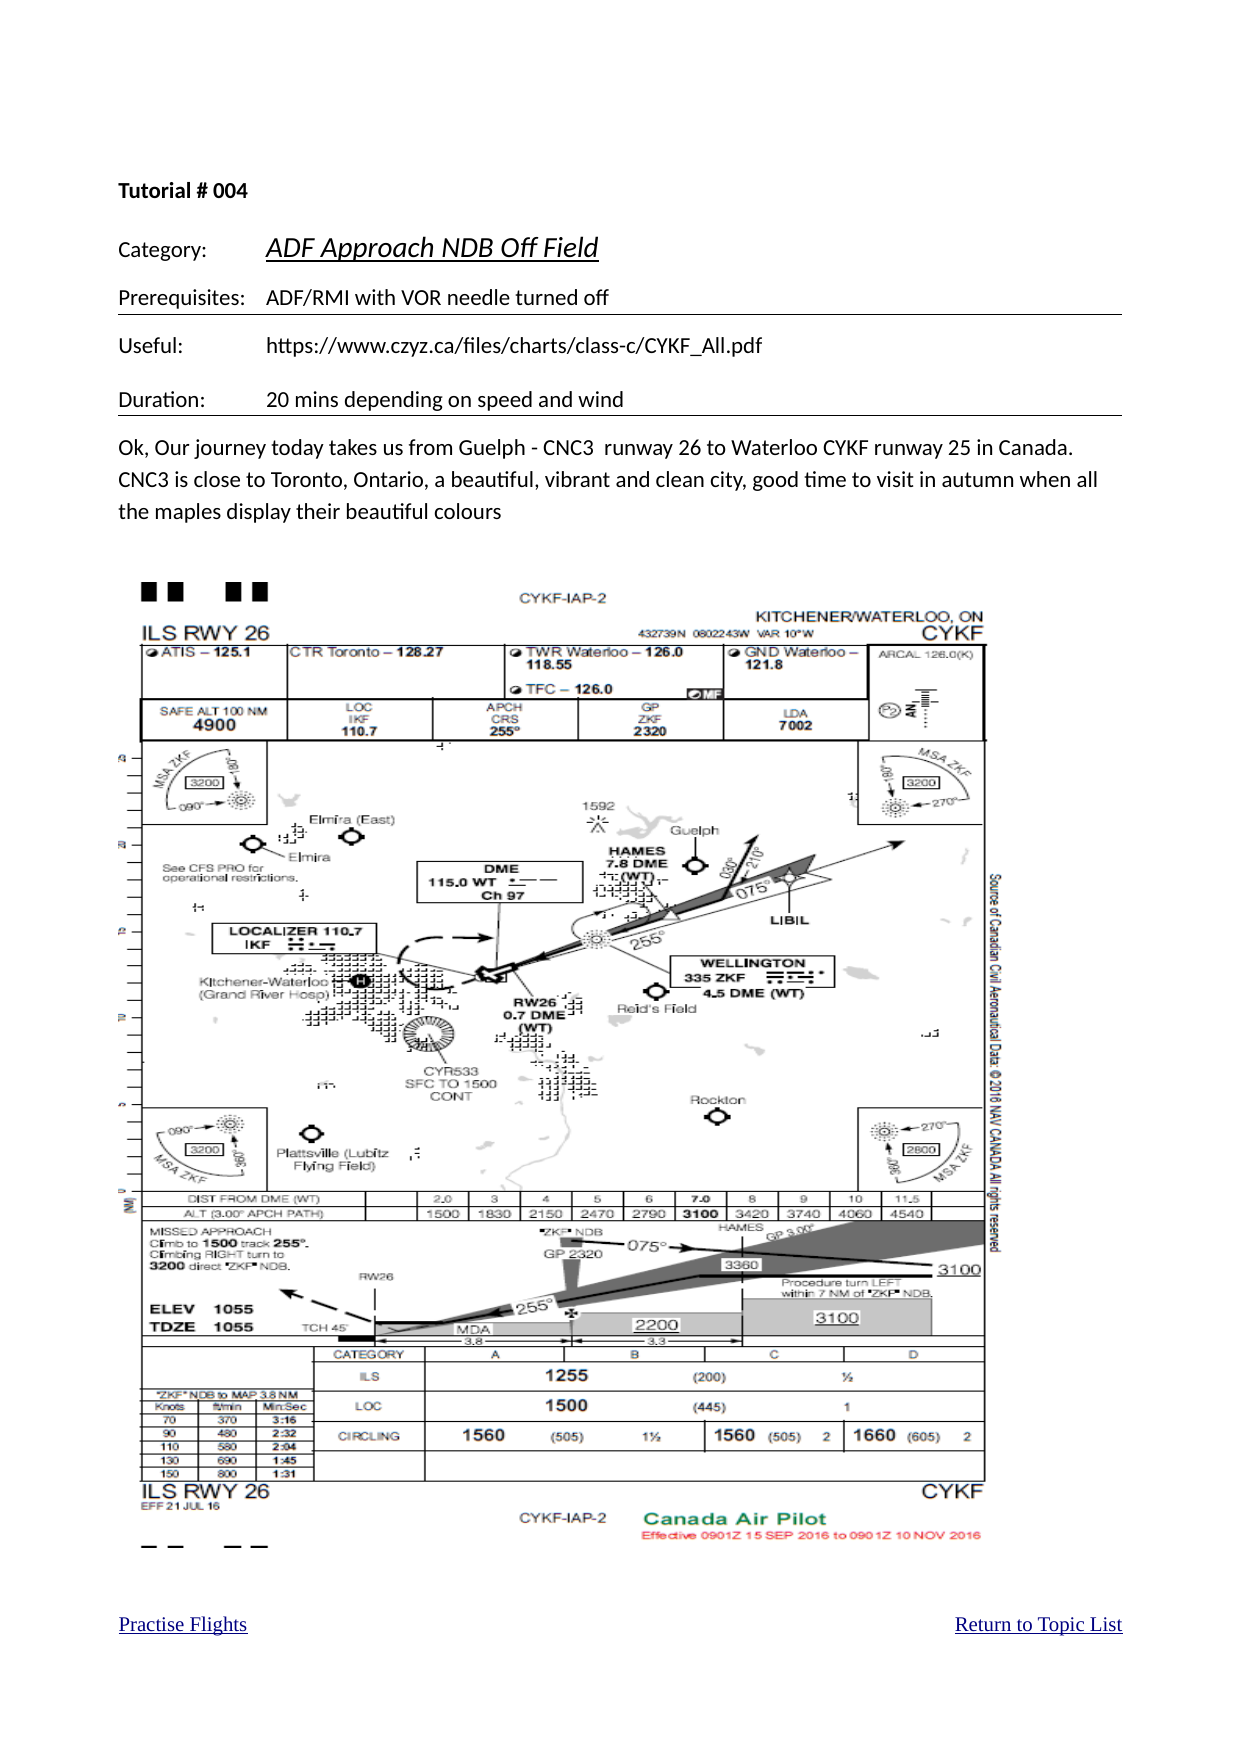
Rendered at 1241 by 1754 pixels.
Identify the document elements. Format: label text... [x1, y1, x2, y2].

text Ok, Our journey today takes us from Guelph - CNC3 runway 26 to Waterloo CYKF runway 25 in Canada. CNC3 is close to Toronto, Ontario, a beautiful, vibrant and clean city, good time to visit in autumn when all the maples display their beautiful colours [118, 433, 1122, 557]
text Prerequisites: ADF/RMI with VOR needle turned off [118, 283, 1122, 314]
text Category: ADF Approach NDB Off Field [118, 229, 1122, 265]
text Duration: 20 mins depending on speed and wind [118, 385, 1122, 415]
text Tutorial # 004 [118, 176, 1122, 204]
text Useful: https://www.czyz.ca/files/charts/class-c/CYKF_All.pdf [118, 332, 1122, 360]
